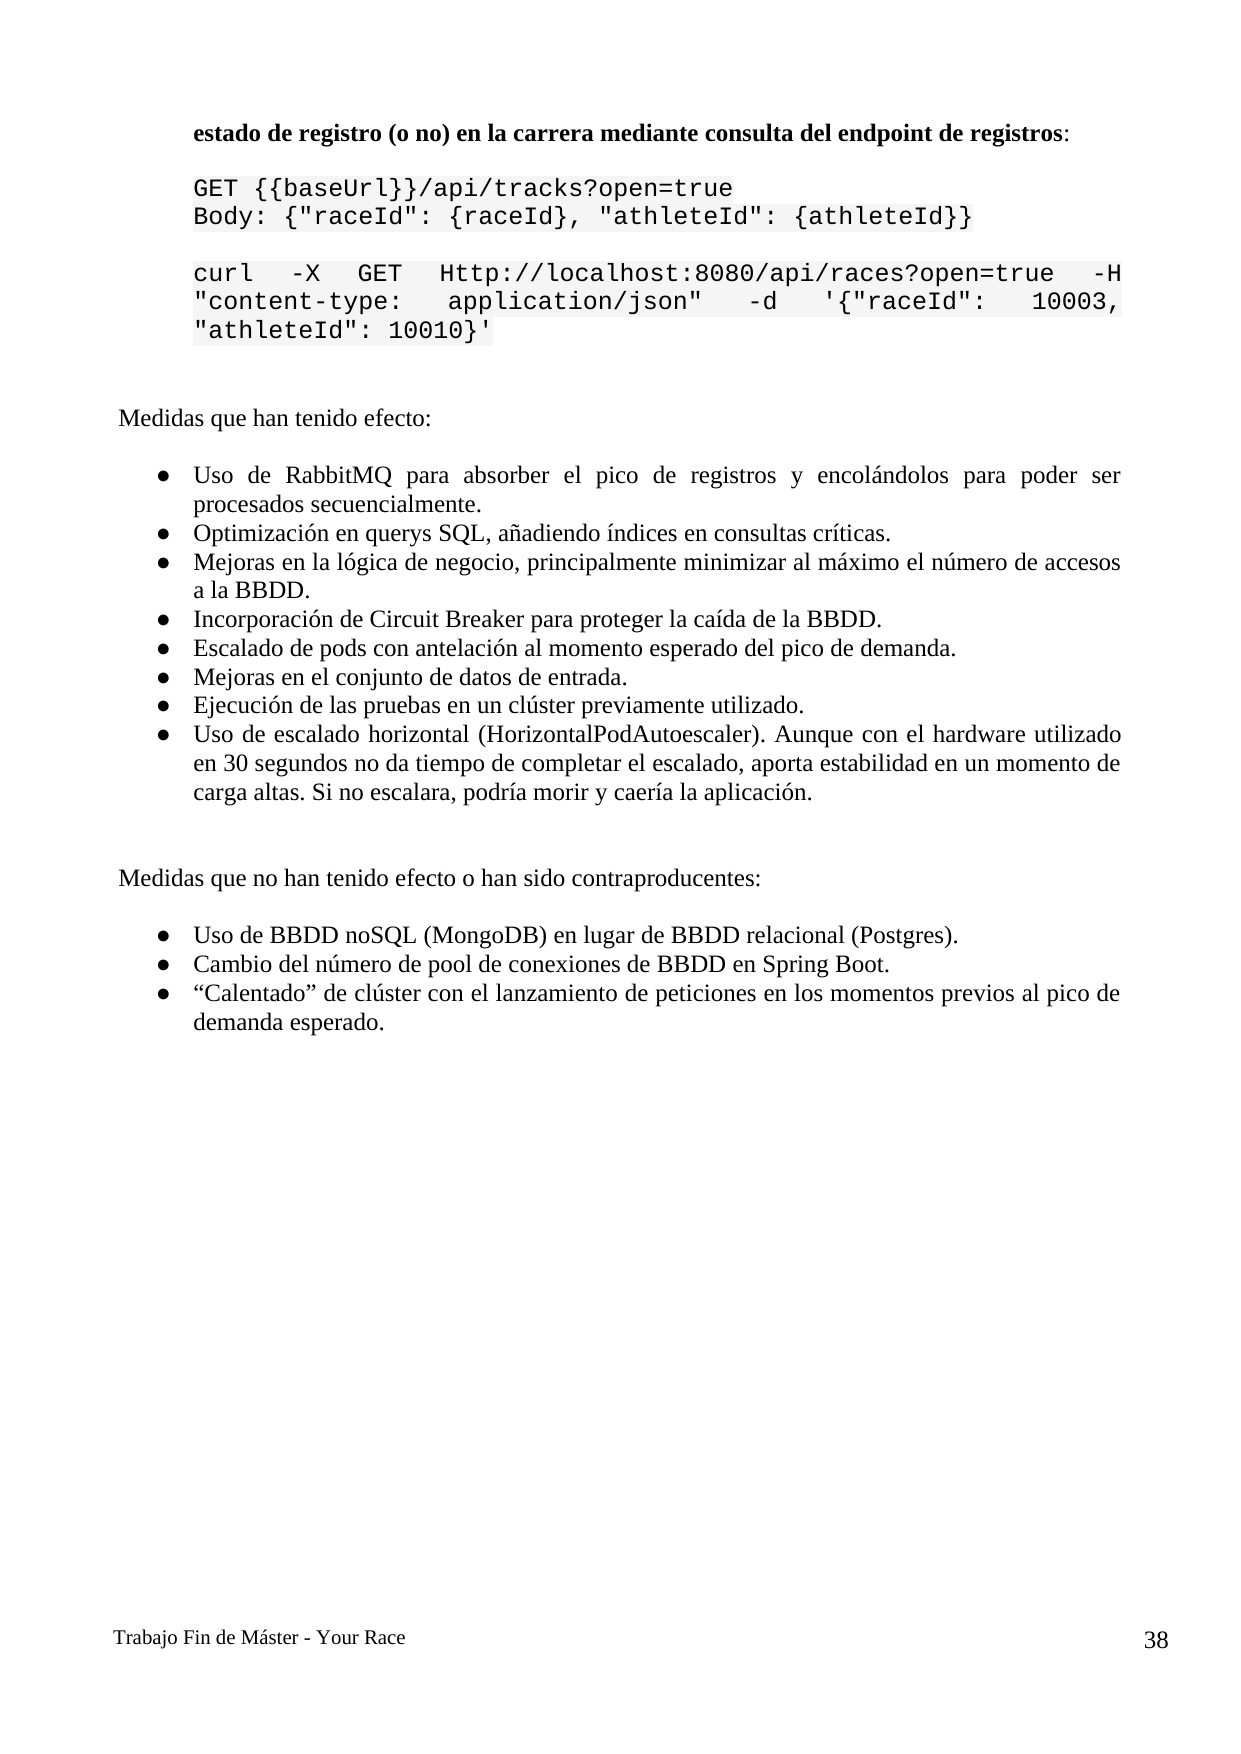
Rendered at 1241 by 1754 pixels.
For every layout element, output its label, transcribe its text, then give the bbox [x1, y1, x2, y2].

list estado de registro (o no) en la carrera mediante consulta del endpoint de registros: [156, 118, 1122, 147]
text GET {{baseUrl}}/api/tracks?open=true [193, 176, 1122, 204]
list Incorporación de Circuit Breaker para proteger la caída de la BBDD. [156, 604, 1122, 633]
text curl -X GET Http://localhost:8080/api/races?open=true -H "content-type: application/json" -d '{"raceId": 10003, "athleteId": 10010}' [193, 261, 1122, 346]
list Ejecución de las pruebas en un clúster previamente utilizado. [156, 691, 1122, 719]
text Body: {"raceId": {raceId}, "athleteId": {athleteId}} [193, 204, 1122, 232]
text Medidas que han tenido efecto: [118, 403, 1122, 432]
text Medidas que no han tenido efecto o han sido contraproducentes: [118, 863, 1122, 892]
list Optimización en querys SQL, añadiendo índices en consultas críticas. [156, 518, 1122, 547]
list Uso de RabbitMQ para absorber el pico de registros y encolándolos para poder ser procesados secuencialmente. [156, 461, 1122, 518]
list Uso de BBDD noSQL (MongoDB) en lugar de BBDD relacional (Postgres). [156, 921, 1122, 949]
list Mejoras en el conjunto de datos de entrada. [156, 662, 1122, 691]
list Uso de escalado horizontal (HorizontalPodAutoescaler). Aunque con el hardware utilizado en 30 segundos no da tiempo de completar el escalado, aporta estabilidad en un momento de carga altas. Si no escalara, podría morir y caería la aplicación. [156, 719, 1122, 806]
list “Calentado” de clúster con el lanzamiento de peticiones en los momentos previos al pico de demanda esperado. [156, 978, 1122, 1036]
list Mejoras en la lógica de negocio, principalmente minimizar al máximo el número de accesos a la BBDD. [156, 547, 1122, 604]
list Cambio del número de pool de conexiones de BBDD en Spring Boot. [156, 949, 1122, 978]
list Escalado de pods con antelación al momento esperado del pico de demanda. [156, 633, 1122, 662]
